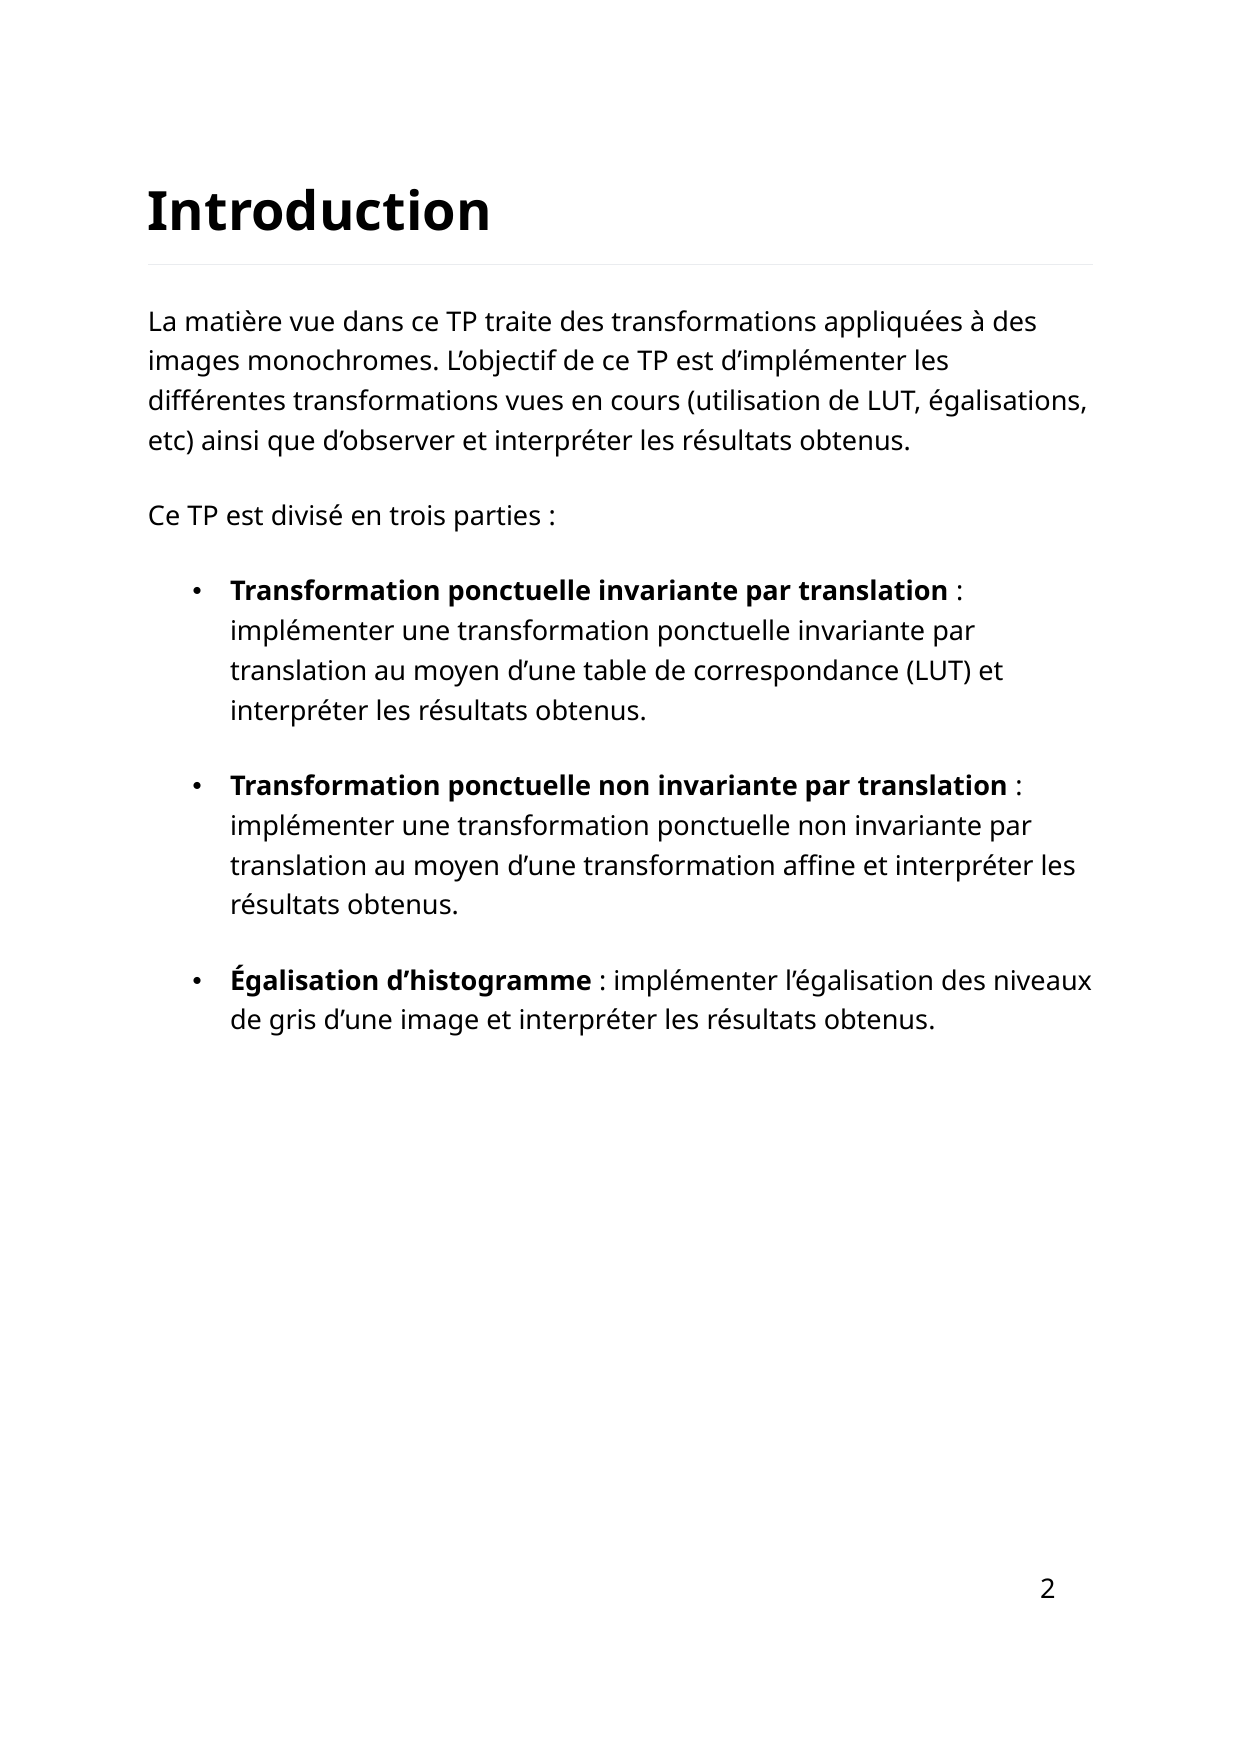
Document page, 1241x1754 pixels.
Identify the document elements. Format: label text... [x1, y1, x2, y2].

text Ce TP est divisé en trois parties : [148, 497, 1093, 533]
list Transformation ponctuelle non invariante par translation : implémenter une transformation ponctuelle non invariante par translation au moyen d’une transformation affine et interpréter les résultats obtenus. [192, 766, 1093, 923]
list Égalisation d’histogramme : implémenter l’égalisation des niveaux de gris d’une image et interpréter les résultats obtenus. [192, 961, 1093, 1038]
list Transformation ponctuelle invariante par translation : implémenter une transformation ponctuelle invariante par translation au moyen d’une table de correspondance (LUT) et interpréter les résultats obtenus. [192, 572, 1093, 728]
subtitle Introduction [148, 173, 1093, 264]
text La matière vue dans ce TP traite des transformations appliquées à des images monochromes. L’objectif de ce TP est d’implémenter les différentes transformations vues en cours (utilisation de LUT, égalisations, etc) ainsi que d’observer et interpréter les résultats obtenus. [148, 302, 1093, 458]
